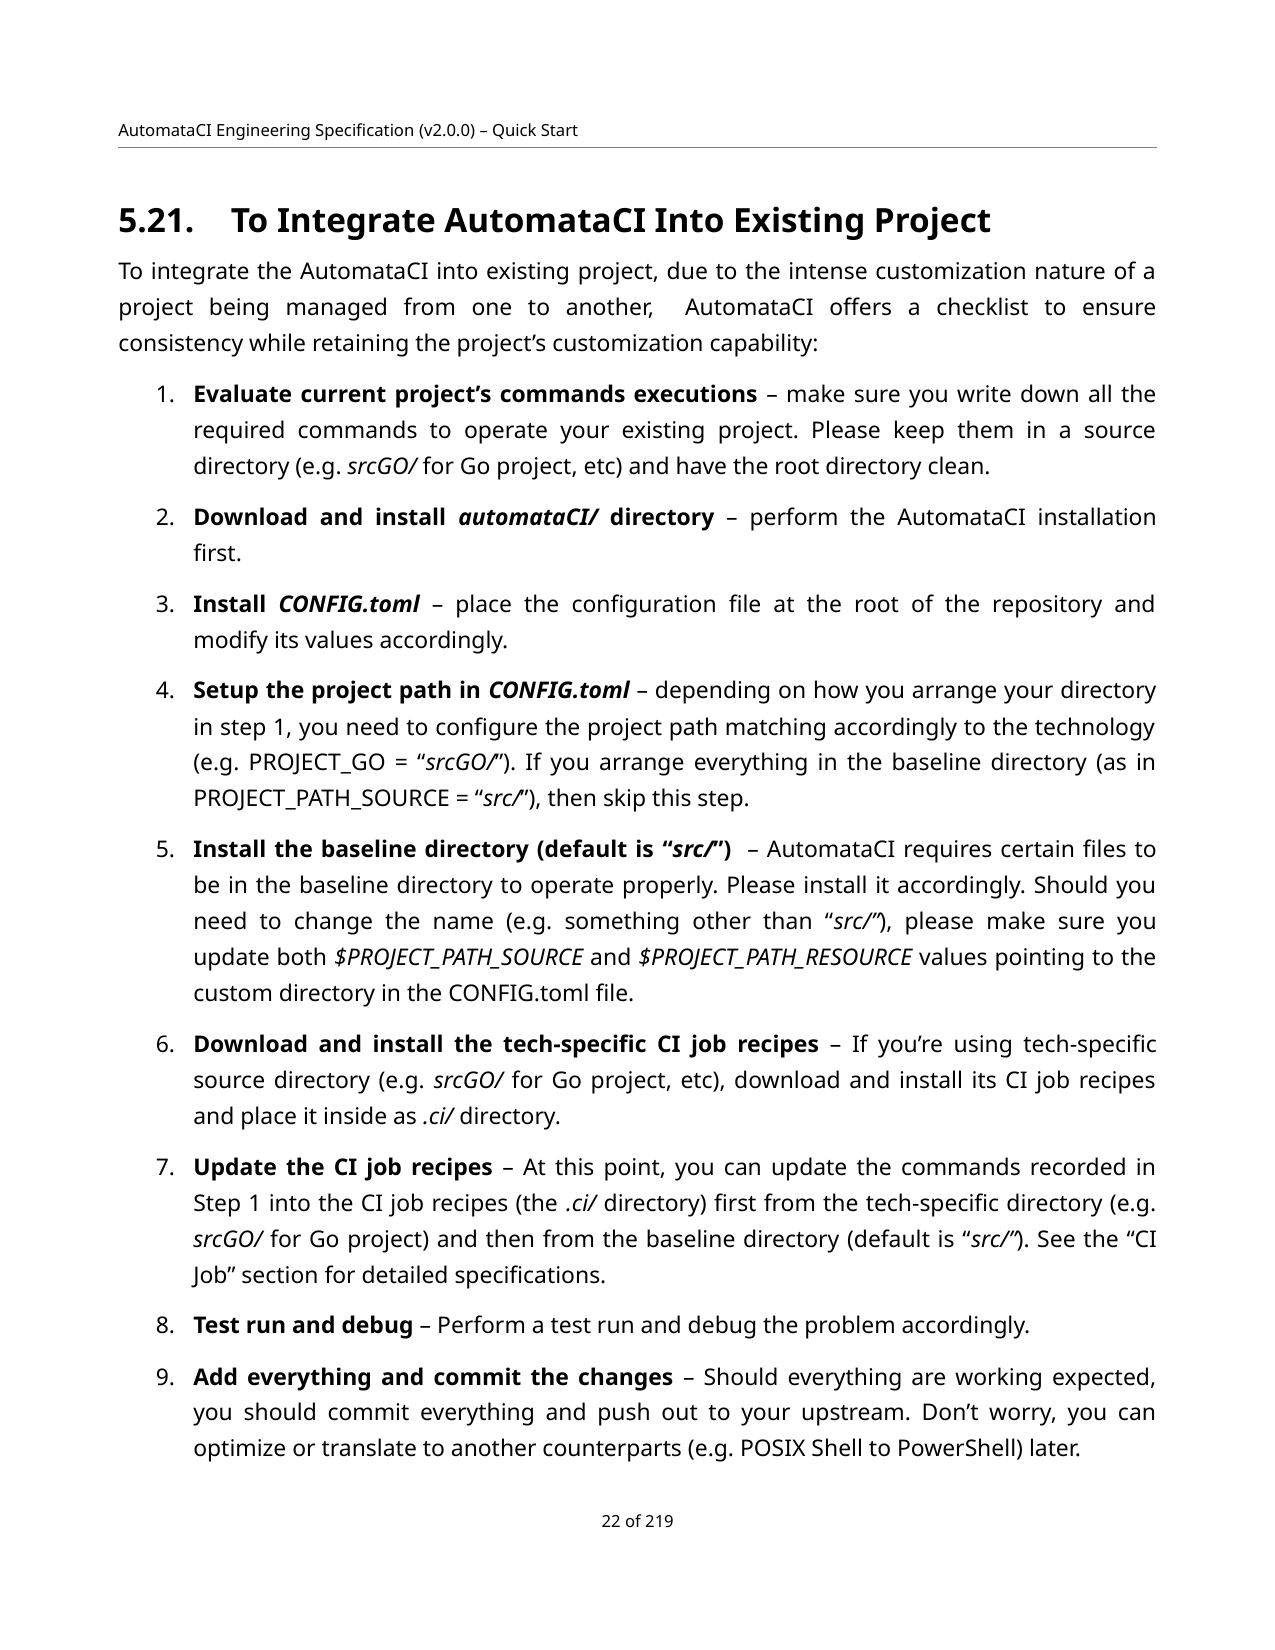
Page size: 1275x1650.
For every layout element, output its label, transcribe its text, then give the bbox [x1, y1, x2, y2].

list Install the baseline directory (default is “src/”) – AutomataCI requires certain files to be in the baseline directory to operate properly. Please install it accordingly. Should you need to change the name (e.g. something other than “src/”), please make sure you update both $PROJECT_PATH_SOURCE and $PROJECT_PATH_RESOURCE values pointing to the custom directory in the CONFIG.toml file. [156, 833, 1157, 1008]
subtitle To Integrate AutomataCI Into Existing Project [118, 197, 1157, 243]
list Setup the project path in CONFIG.toml – depending on how you arrange your directory in step 1, you need to configure the project path matching accordingly to the technology (e.g. PROJECT_GO = “srcGO/”). If you arrange everything in the baseline directory (as in PROJECT_PATH_SOURCE = “src/”), then skip this step. [156, 674, 1157, 813]
list Add everything and commit the changes – Should everything are working expected, you should commit everything and push out to your upstream. Don’t worry, you can optimize or translate to another counterparts (e.g. POSIX Shell to PowerShell) later. [156, 1360, 1157, 1463]
list Test run and debug – Perform a test run and debug the problem accordingly. [156, 1309, 1157, 1341]
list Evaluate current project’s commands executions – make sure you write down all the required commands to operate your existing project. Please keep them in a source directory (e.g. srcGO/ for Go project, etc) and have the root directory clean. [156, 378, 1157, 481]
list Install CONFIG.toml – place the configuration file at the root of the repository and modify its values accordingly. [156, 588, 1157, 655]
list Download and install the tech-specific CI job recipes – If you’re using tech-specific source directory (e.g. srcGO/ for Go project, etc), download and install its CI job recipes and place it inside as .ci/ directory. [156, 1028, 1157, 1131]
text To integrate the AutomataCI into existing project, due to the intense customization nature of a project being managed from one to another, AutomataCI offers a checklist to ensure consistency while retaining the project’s customization capability: [118, 255, 1157, 358]
list Update the CI job recipes – At this point, you can update the commands recorded in Step 1 into the CI job recipes (the .ci/ directory) first from the tech-specific directory (e.g. srcGO/ for Go project) and then from the baseline directory (default is “src/”). See the “CI Job” section for detailed specifications. [156, 1151, 1157, 1290]
list Download and install automataCI/ directory – perform the AutomataCI installation first. [156, 501, 1157, 568]
